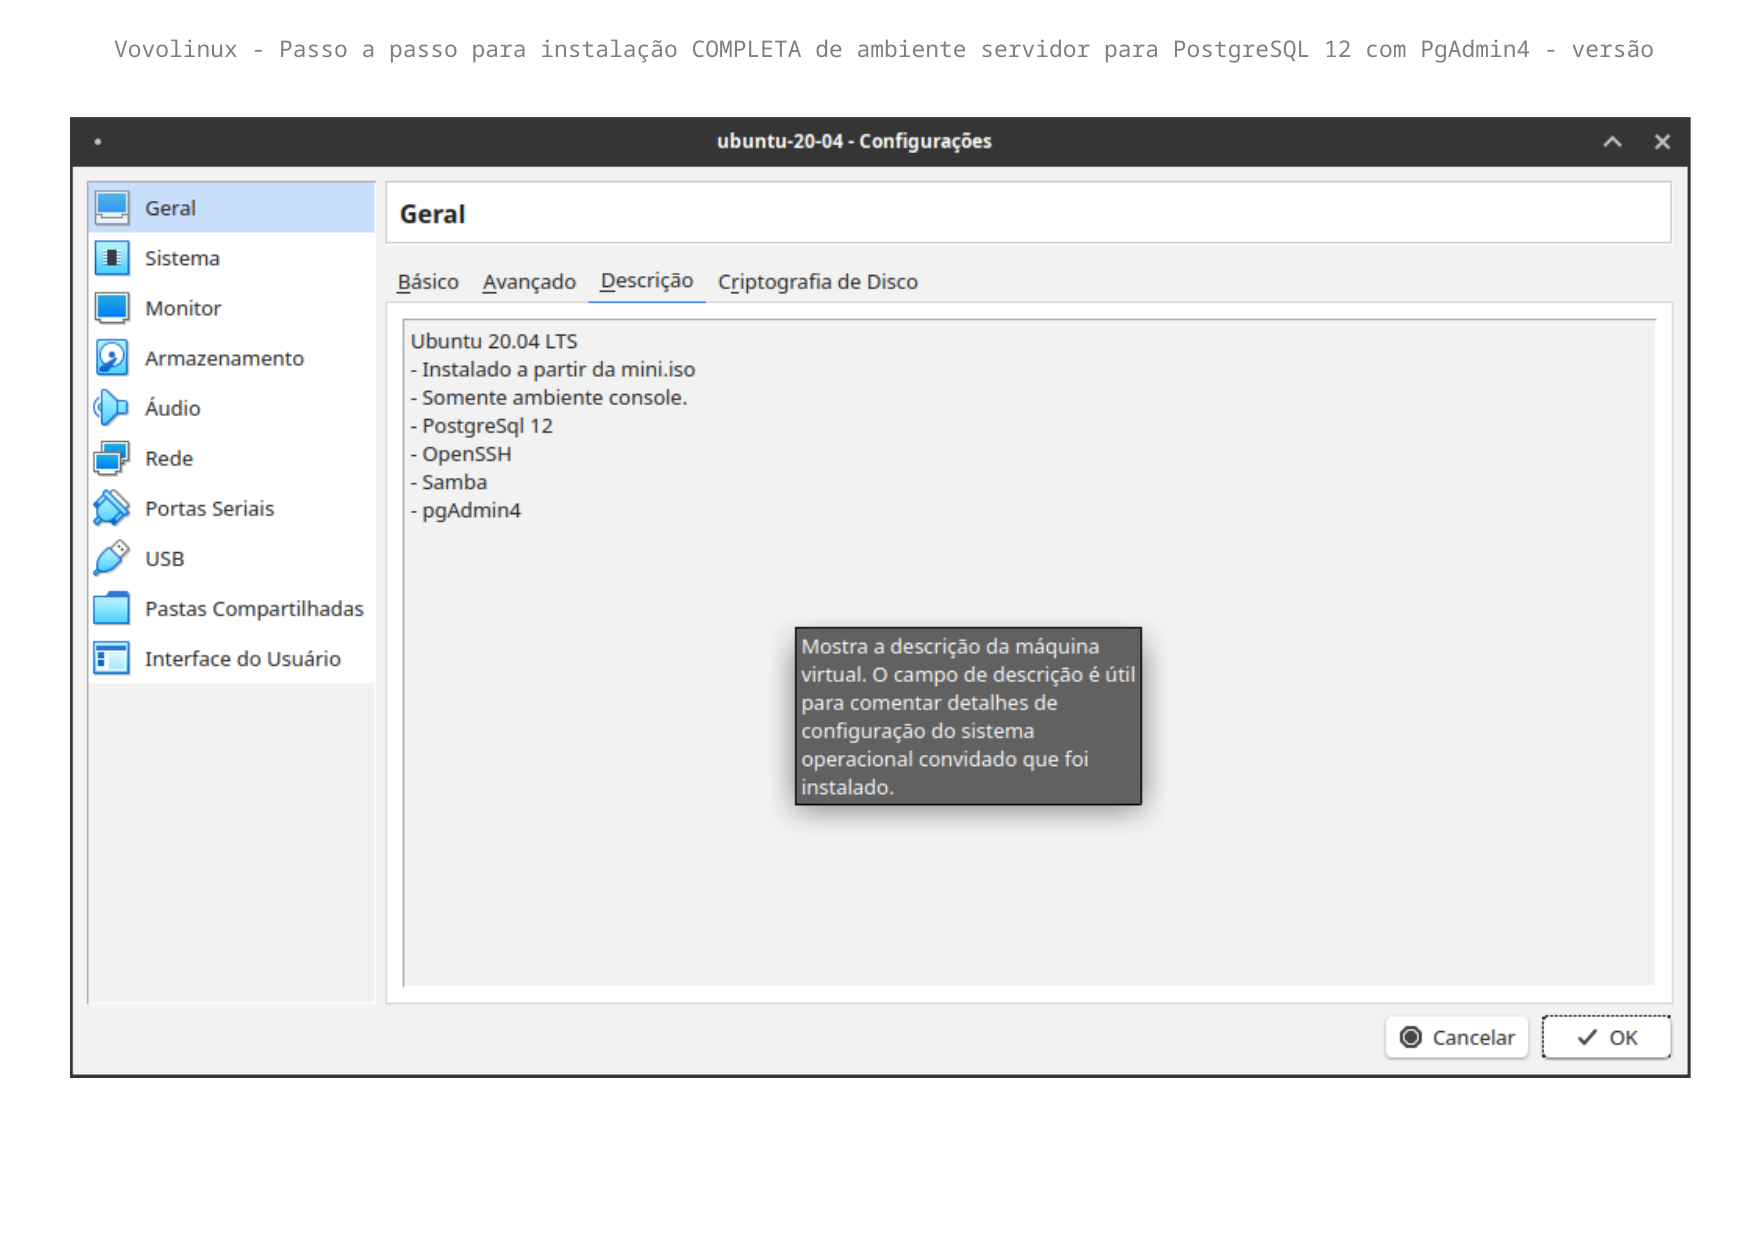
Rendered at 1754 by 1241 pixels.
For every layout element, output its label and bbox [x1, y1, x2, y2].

picture [70, 117, 1691, 1078]
